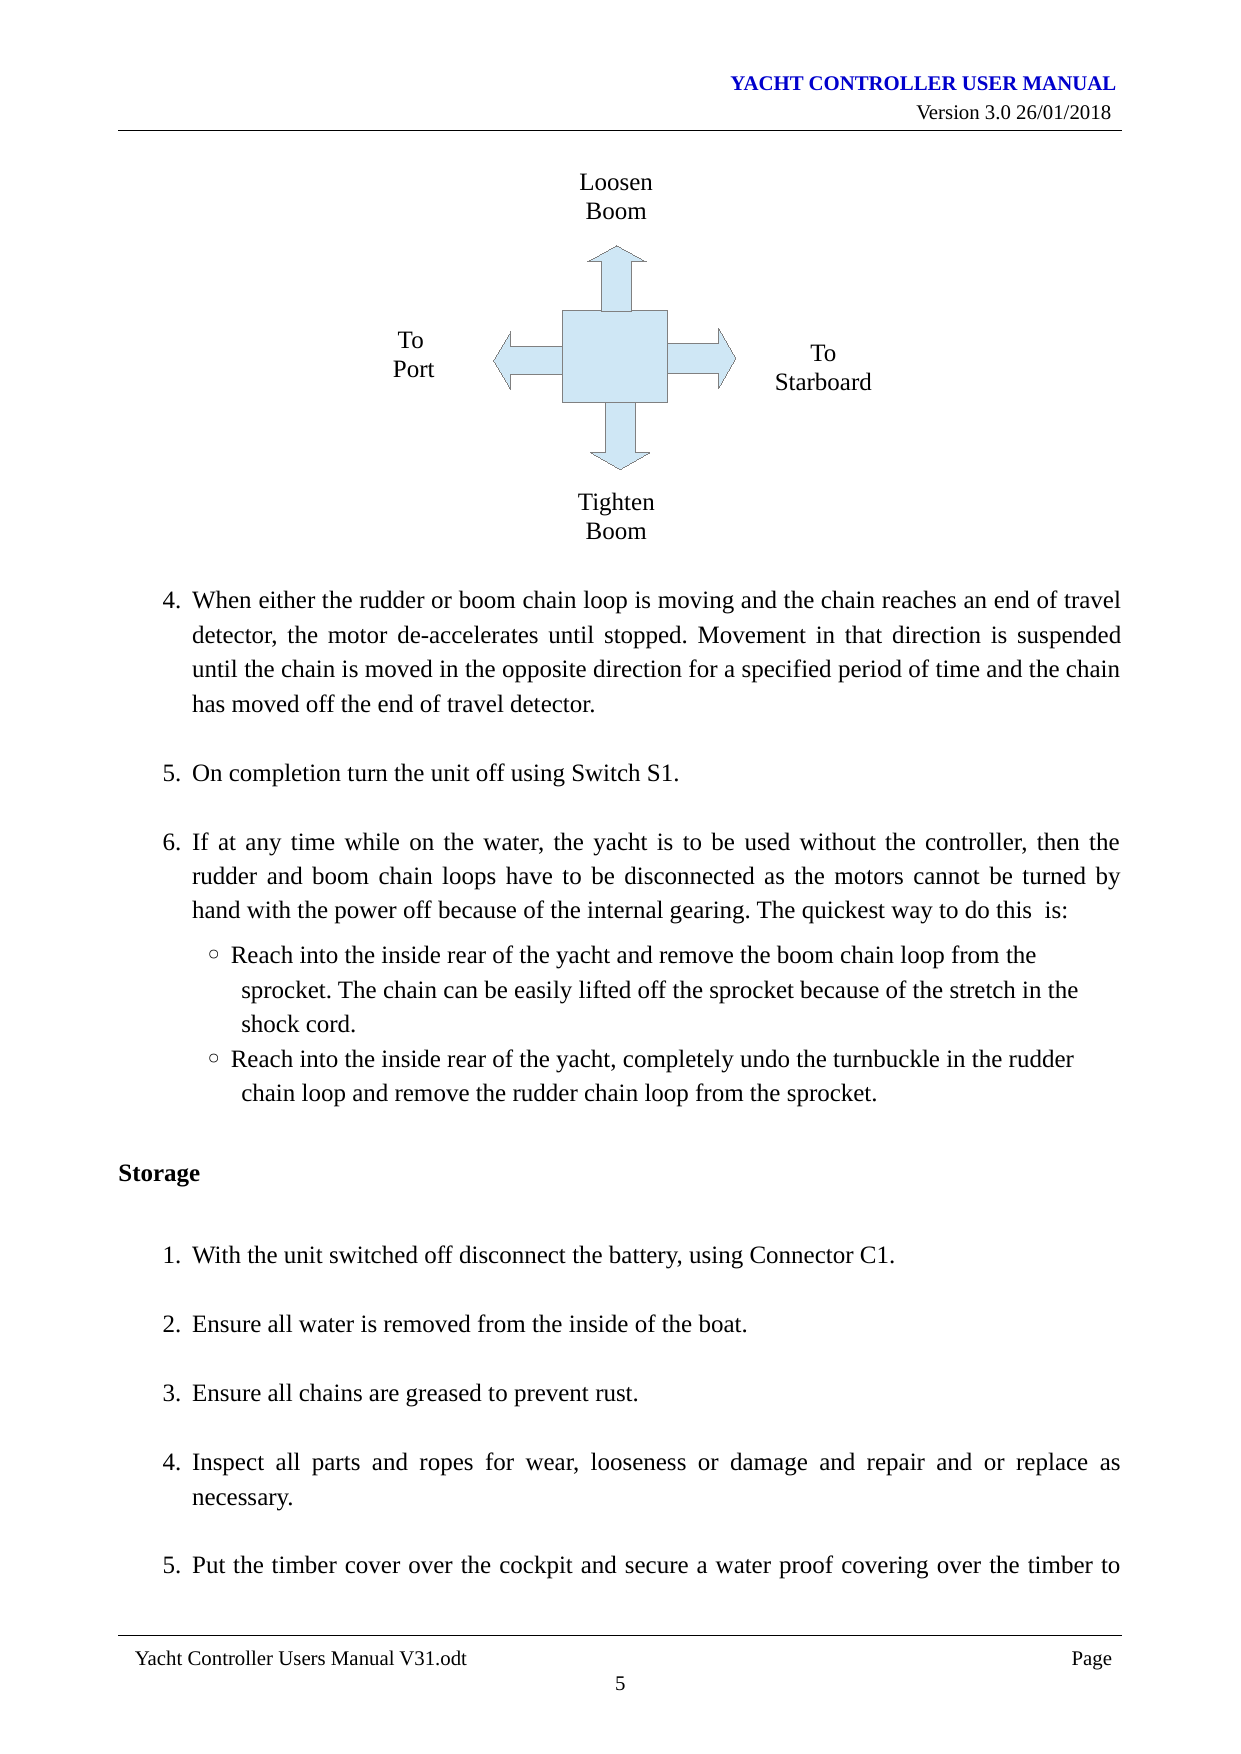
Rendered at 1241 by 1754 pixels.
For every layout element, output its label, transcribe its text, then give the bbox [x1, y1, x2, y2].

list Inspect all parts and ropes for wear, looseness or damage and repair and or replace as necessary. [162, 1447, 1122, 1510]
list Reach into the inside rear of the yacht and remove the boom chain loop from the sprocket. The chain can be easily lifted off the sprocket because of the stretch in the shock cord. [193, 930, 1122, 1033]
list Ensure all water is removed from the inside of the boat. [162, 1309, 1122, 1338]
list When either the rudder or boom chain loop is moving and the chain reaches an end of travel detector, the motor de-accelerates until stopped. Movement in that direction is suspended until the chain is moved in the opposite direction for a specified period of time and the chain has moved off the end of travel detector. [162, 585, 1122, 717]
list Put the timber cover over the cockpit and secure a water proof covering over the timber to [162, 1551, 1122, 1579]
text Storage [118, 1158, 1122, 1187]
list On completion turn the unit off using Switch S1. [162, 758, 1122, 786]
list Ensure all chains are greased to prevent rust. [162, 1378, 1122, 1407]
list With the unit switched off disconnect the battery, using Connector C1. [162, 1240, 1122, 1269]
list Reach into the inside rear of the yacht, completely undo the turnbuckle in the rudder chain loop and remove the rudder chain loop from the sprocket. [193, 1033, 1122, 1118]
list If at any time while on the water, the yacht is to be used without the controller, then the rudder and boom chain loops have to be disconnected as the motors cannot be turned by hand with the power off because of the internal gearing. The quickest way to do this is: [162, 827, 1122, 924]
